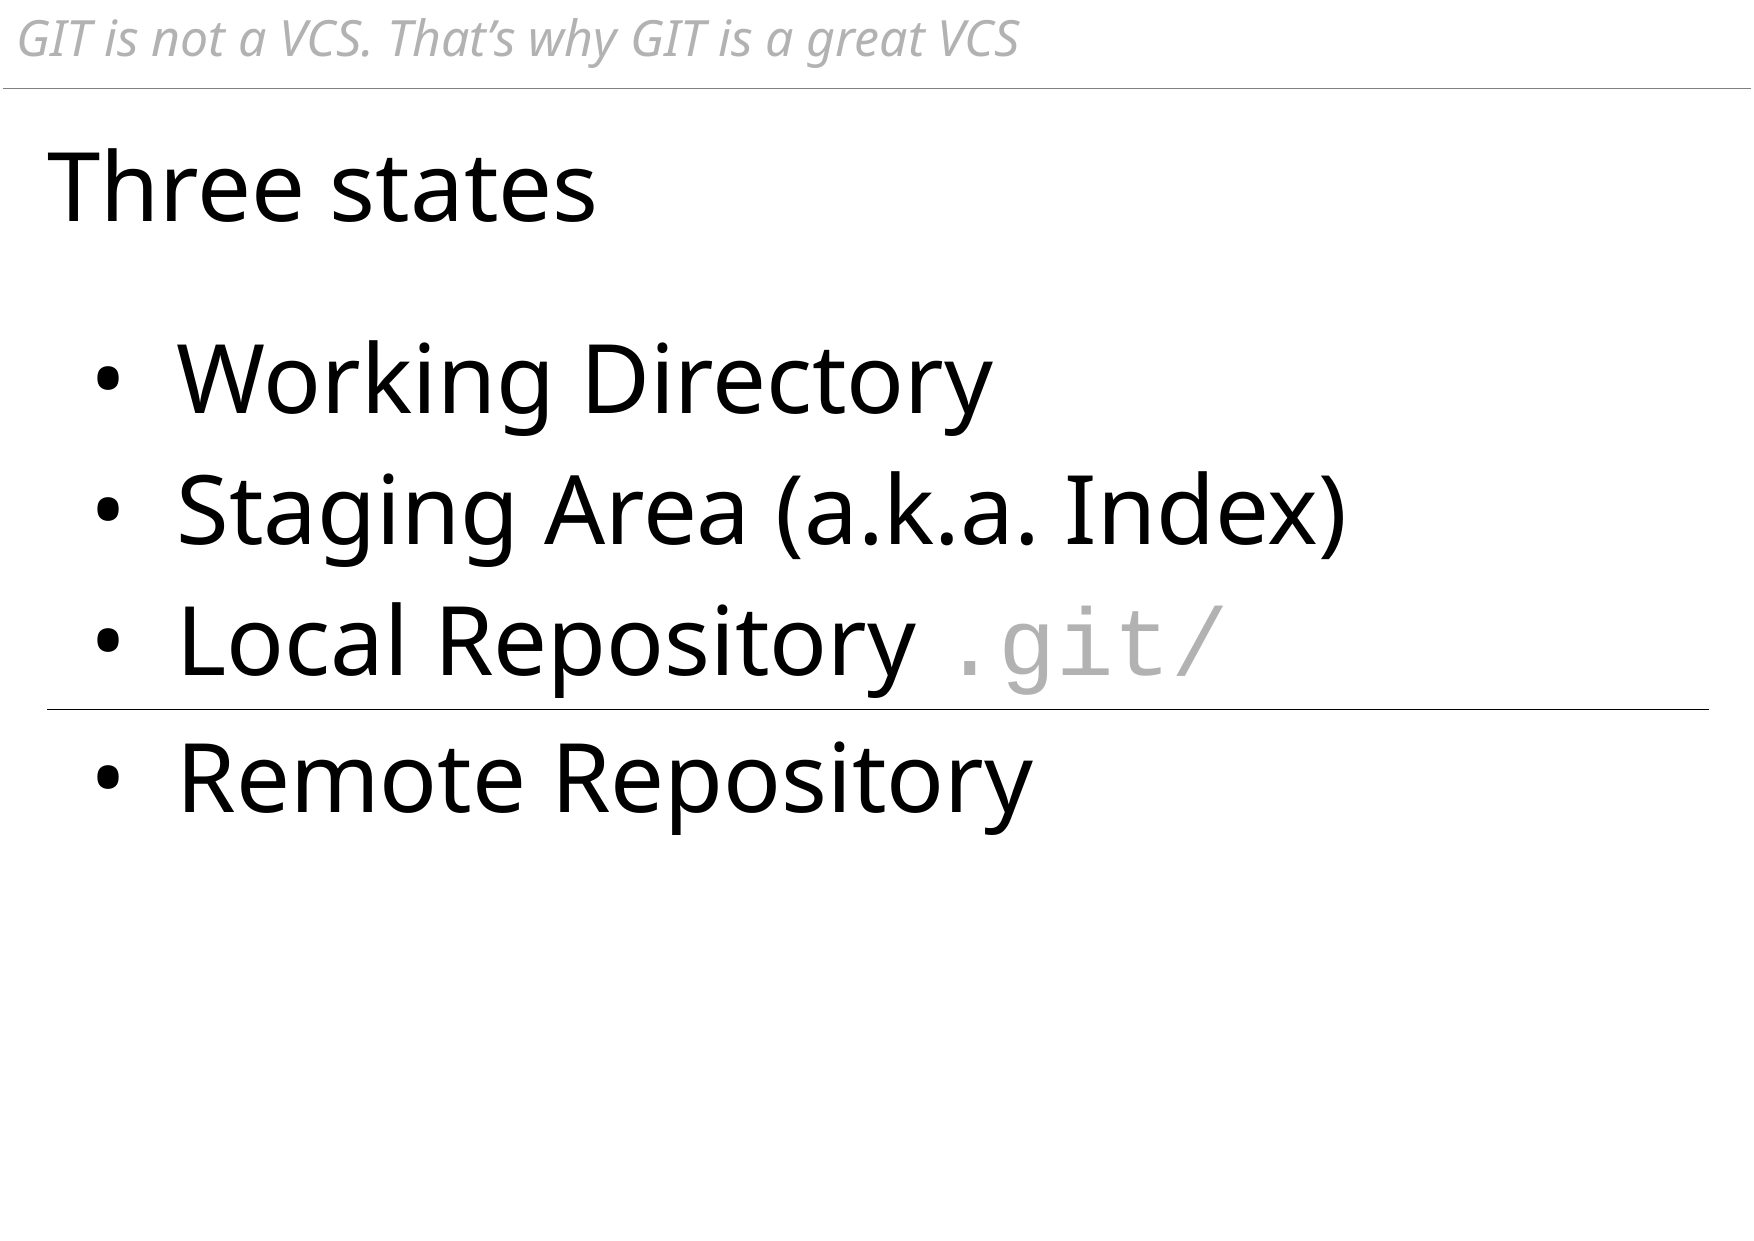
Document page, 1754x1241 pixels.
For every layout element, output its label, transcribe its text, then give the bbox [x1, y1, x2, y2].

text Three states [3, 118, 1751, 249]
text • Working Directory [3, 311, 1751, 442]
text • Local Repository .git/ [3, 572, 1751, 704]
text • Staging Area (a.k.a. Index) [3, 442, 1751, 572]
text • Remote Repository [3, 709, 1751, 840]
